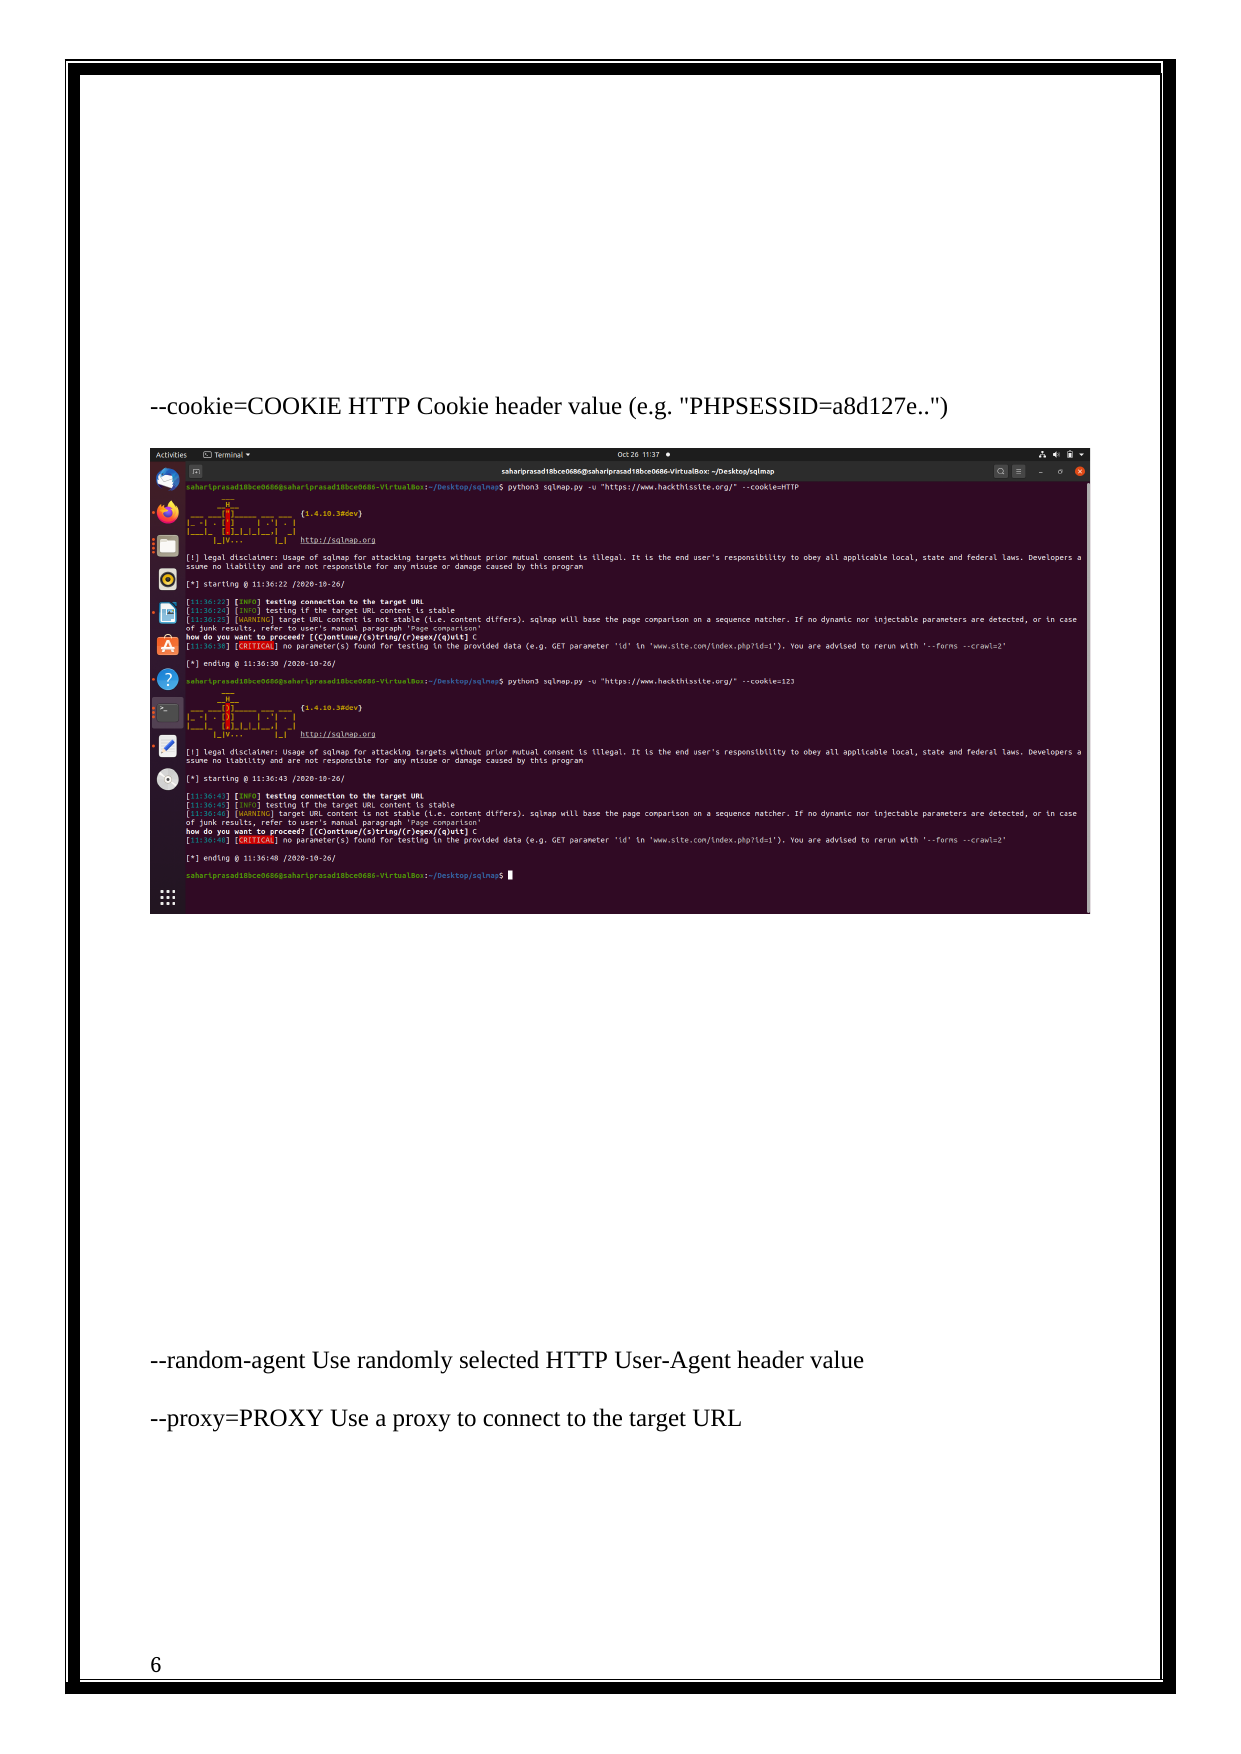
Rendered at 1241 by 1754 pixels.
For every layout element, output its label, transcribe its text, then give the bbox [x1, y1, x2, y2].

text --cookie=COOKIE HTTP Cookie header value (e.g. "PHPSESSID=a8d127e..") [150, 391, 1090, 420]
text --proxy=PROXY Use a proxy to connect to the target URL [150, 1403, 1090, 1431]
picture [150, 448, 1091, 914]
text --random-agent Use randomly selected HTTP User-Agent header value [150, 1345, 1090, 1374]
